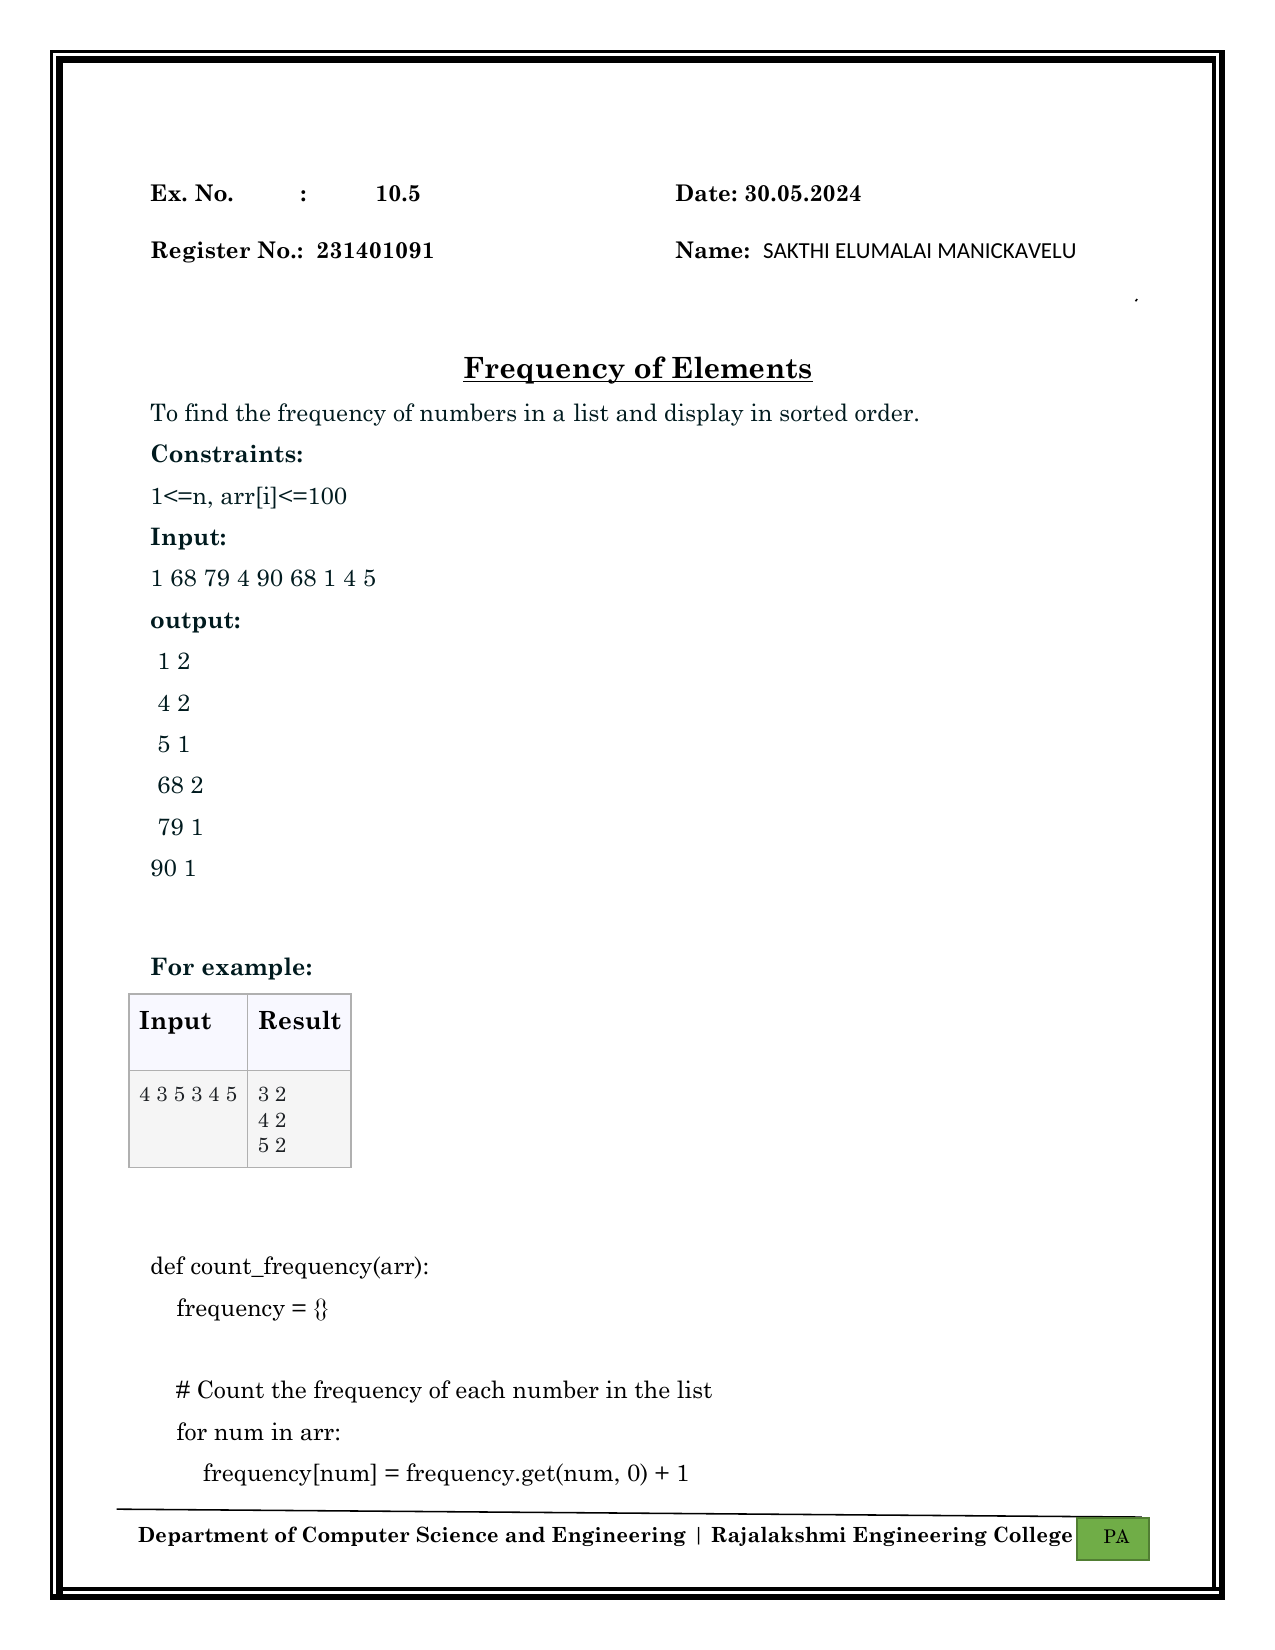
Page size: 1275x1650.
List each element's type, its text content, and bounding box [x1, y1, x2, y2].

text 4 2 [150, 687, 1125, 716]
text Register No.: 231401091 Name: SAKTHI ELUMALAI MANICKAVELU [150, 236, 1125, 264]
text Ex. No. : 10.5 Date: 30.05.2024 [150, 179, 1125, 207]
text To find the frequency of numbers in a list and display in sorted order. [150, 398, 1125, 427]
text 79 1 [150, 811, 1125, 840]
text 90 1 [150, 853, 1125, 882]
text frequency = {} [150, 1292, 1125, 1321]
text For example: [150, 952, 1125, 981]
text Frequency of Elements [150, 350, 1125, 385]
text frequency[num] = frequency.get(num, 0) + 1 [150, 1458, 1125, 1487]
table_cell 3 2 4 2 5 2 [248, 1071, 350, 1167]
text 1 68 79 4 90 68 1 4 5 [150, 563, 1125, 592]
text for num in arr: [150, 1416, 1125, 1445]
table_header Input [130, 995, 247, 1070]
text # Count the frequency of each number in the list [150, 1375, 1125, 1404]
text output: [150, 604, 1125, 633]
text 1<=n, arr[i]<=100 [150, 481, 1125, 509]
text 68 2 [150, 770, 1125, 799]
text Constraints: [150, 439, 1125, 468]
table_cell 4 3 5 3 4 5 [130, 1071, 247, 1167]
text Input: [150, 522, 1125, 551]
text def count_frequency(arr): [150, 1251, 1125, 1280]
text 1 2 [150, 646, 1125, 675]
table_header Result [248, 995, 350, 1070]
text 5 1 [150, 729, 1125, 757]
